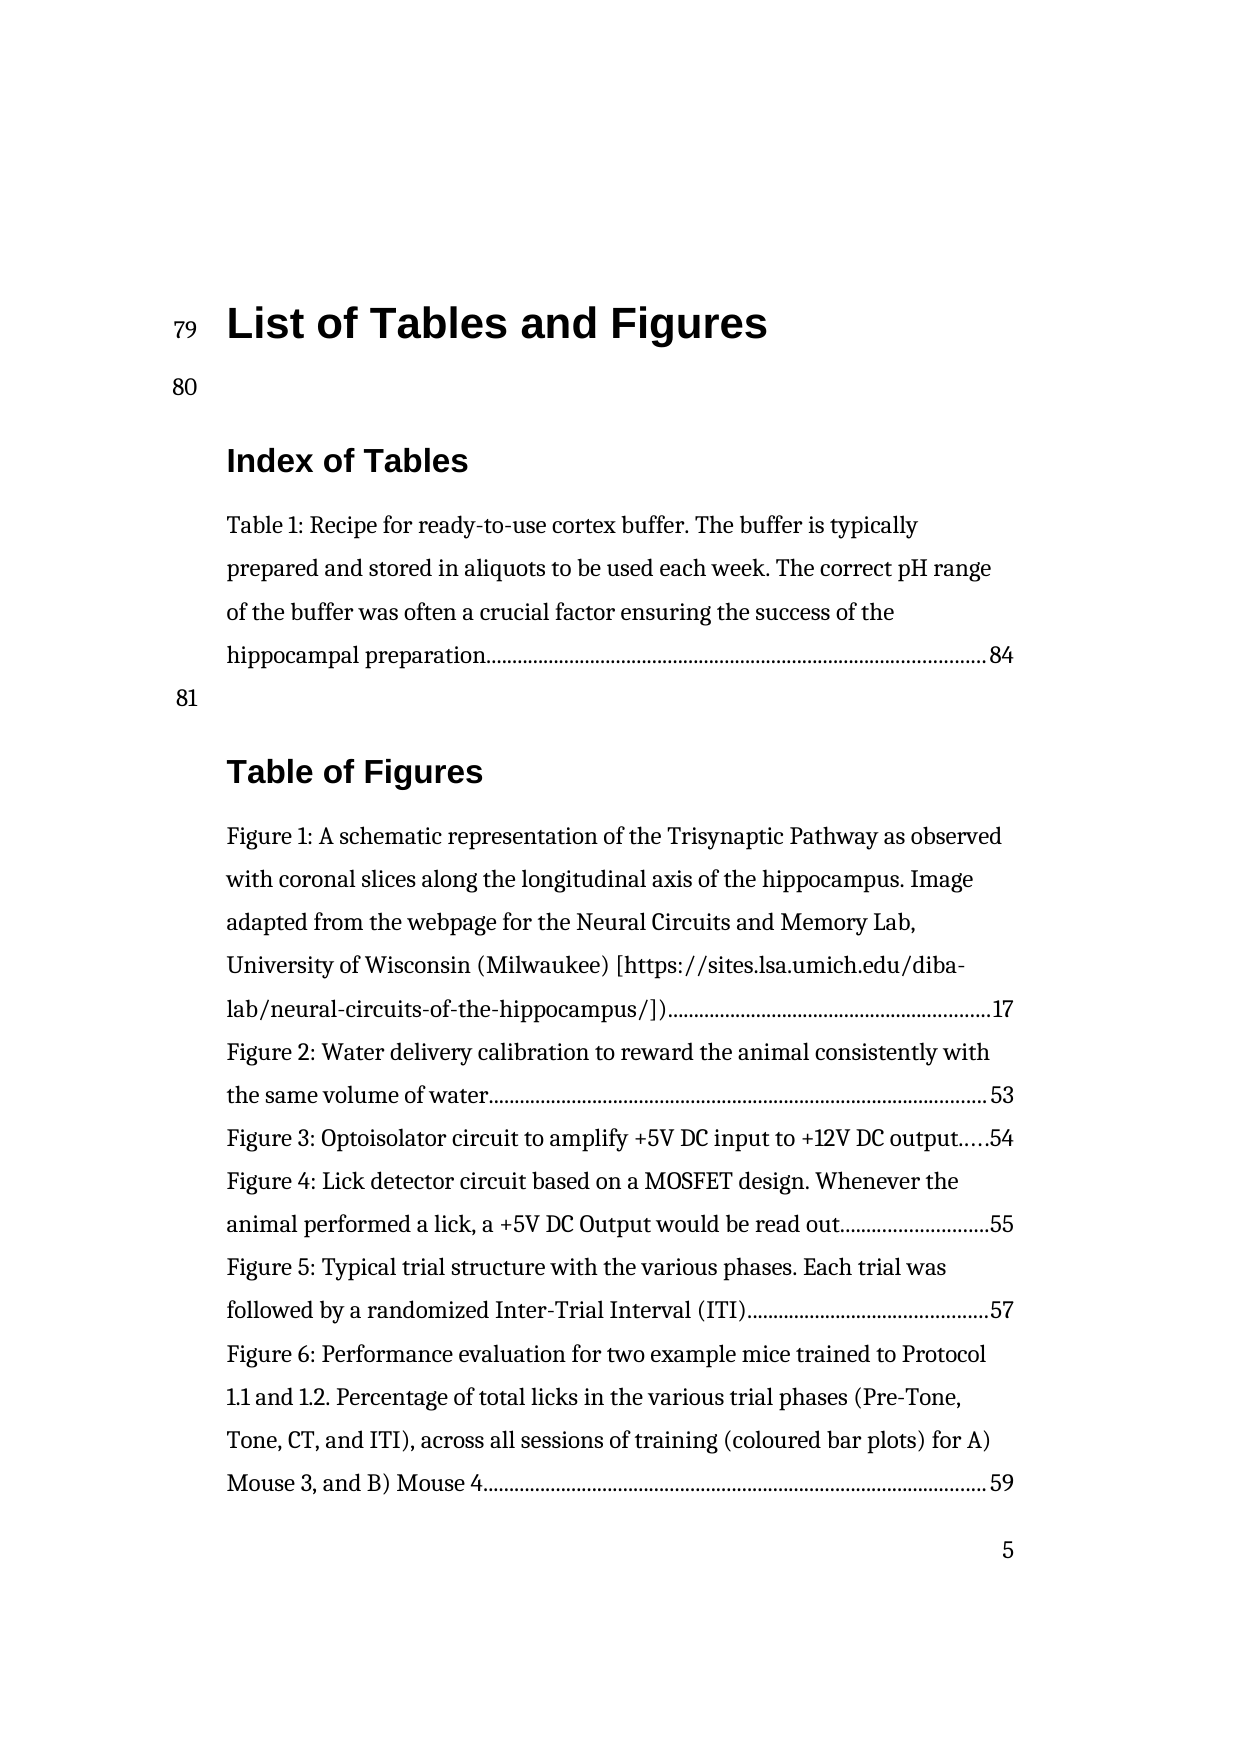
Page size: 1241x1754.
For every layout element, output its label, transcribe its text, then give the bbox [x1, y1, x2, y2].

subtitle Index of Tables [226, 441, 1014, 479]
text Figure 6: Performance evaluation for two example mice trained to Protocol 1.1 and 1.2. Percentage of total licks in the various trial phases (Pre-Tone, Tone, CT, and ITI), across all sessions of training (coloured bar plots) for A) Mouse 3, and B) Mouse 4 59 [226, 1339, 1014, 1498]
subtitle List of Tables and Figures [226, 298, 1014, 348]
text Figure 3: Optoisolator circuit to amplify +5V DC input to +12V DC output. 54 [226, 1124, 1014, 1153]
text Figure 4: Lick detector circuit based on a MOSFET design. Whenever the animal performed a lick, a +5V DC Output would be read out. 55 [226, 1167, 1014, 1239]
text Figure 1: A schematic representation of the Trisynaptic Pathway as observed with coronal slices along the longitudinal axis of the hippocampus. Image adapted from the webpage for the Neural Circuits and Memory Lab, University of Wisconsin (Milwaukee) [https://sites.lsa.umich.edu/diba-lab/neural-circuits-of-the-hippocampus/]) 17 [226, 822, 1014, 1023]
text Figure 2: Water delivery calibration to reward the animal consistently with the same volume of water. 53 [226, 1038, 1014, 1109]
text Figure 5: Typical trial structure with the various phases. Each trial was followed by a randomized Inter-Trial Interval (ITI). 57 [226, 1253, 1014, 1325]
subtitle Table of Figures [226, 752, 1014, 790]
text Table 1: Recipe for ready-to-use cortex buffer. The buffer is typically prepared and stored in aliquots to be used each week. The correct pH range of the buffer was often a crucial factor ensuring the success of the hippocampal preparation. 84 [226, 511, 1014, 669]
